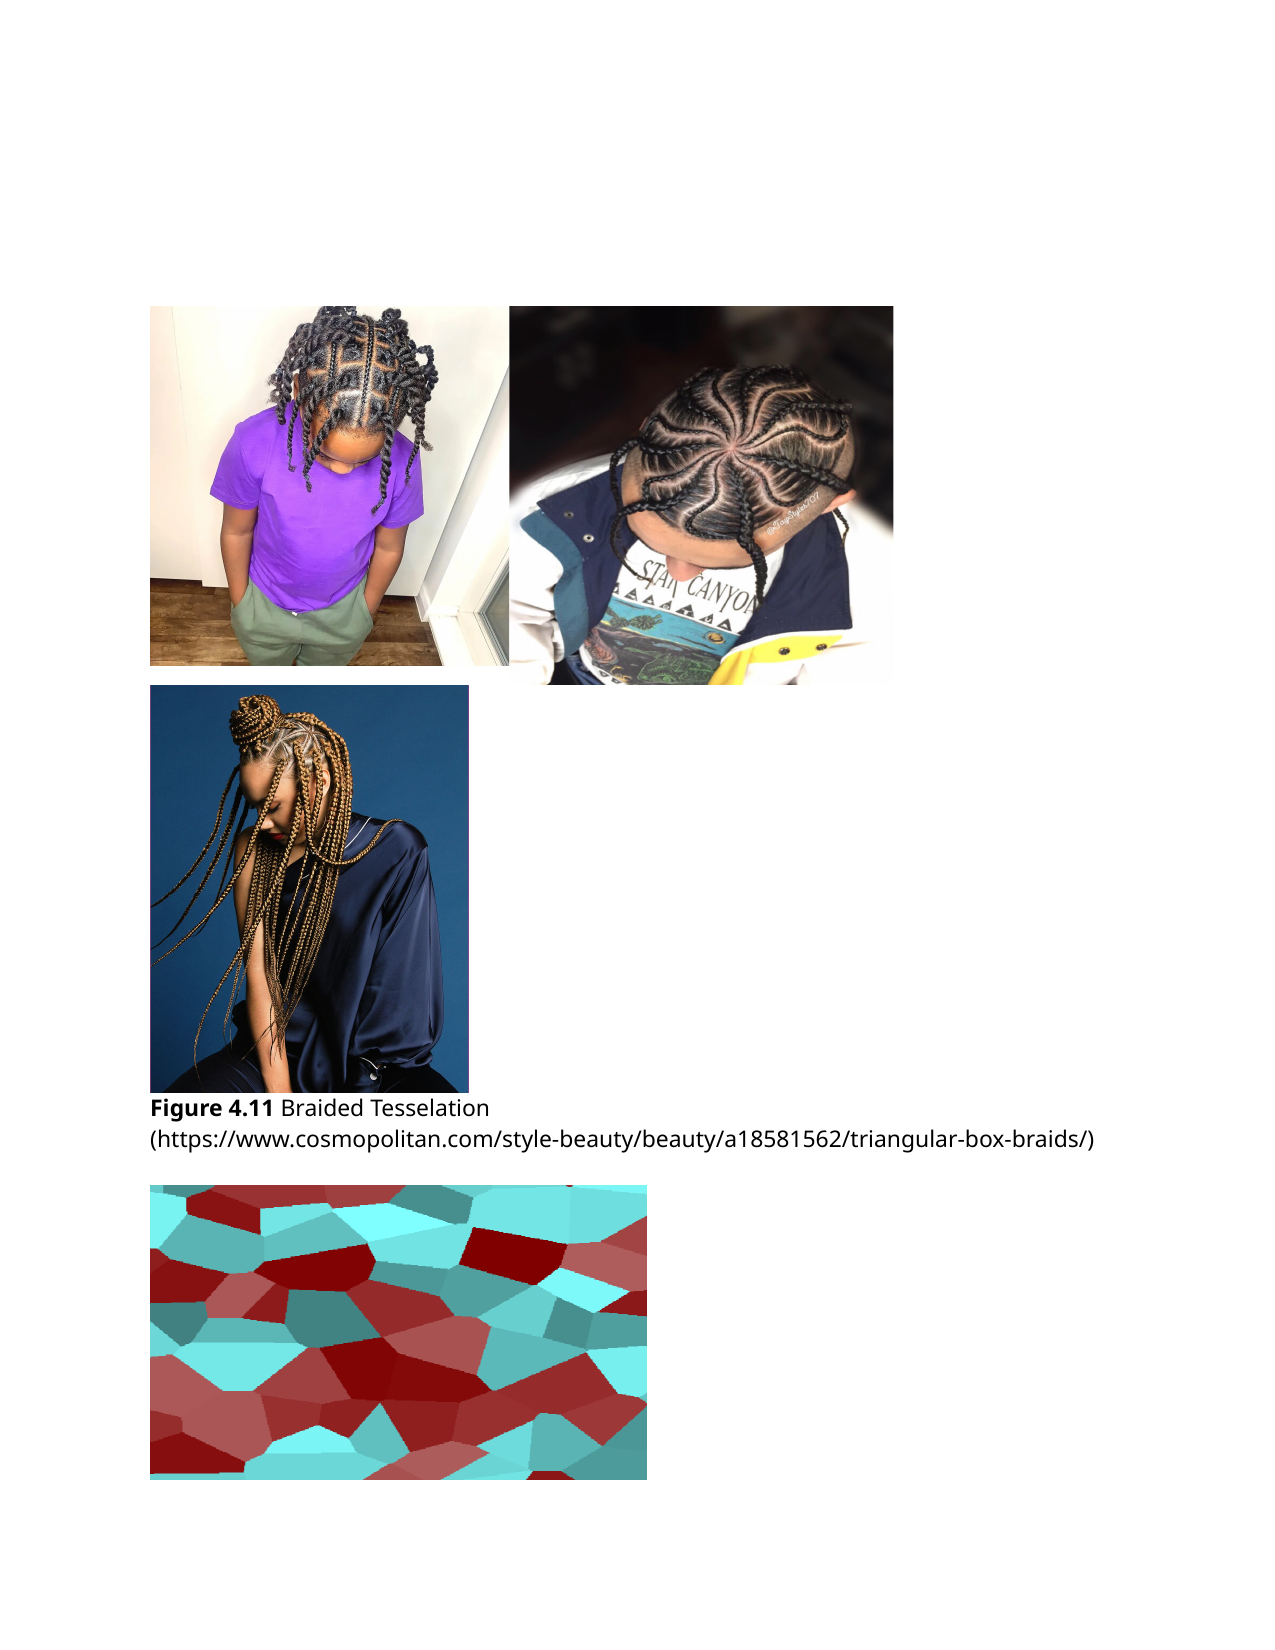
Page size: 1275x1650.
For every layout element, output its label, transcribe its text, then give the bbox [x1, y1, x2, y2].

text (https://www.cosmopolitan.com/style-beauty/beauty/a18581562/triangular-box-braids/) [150, 1123, 1125, 1154]
text Figure 4.11 Braided Tesselation [150, 1092, 1125, 1123]
